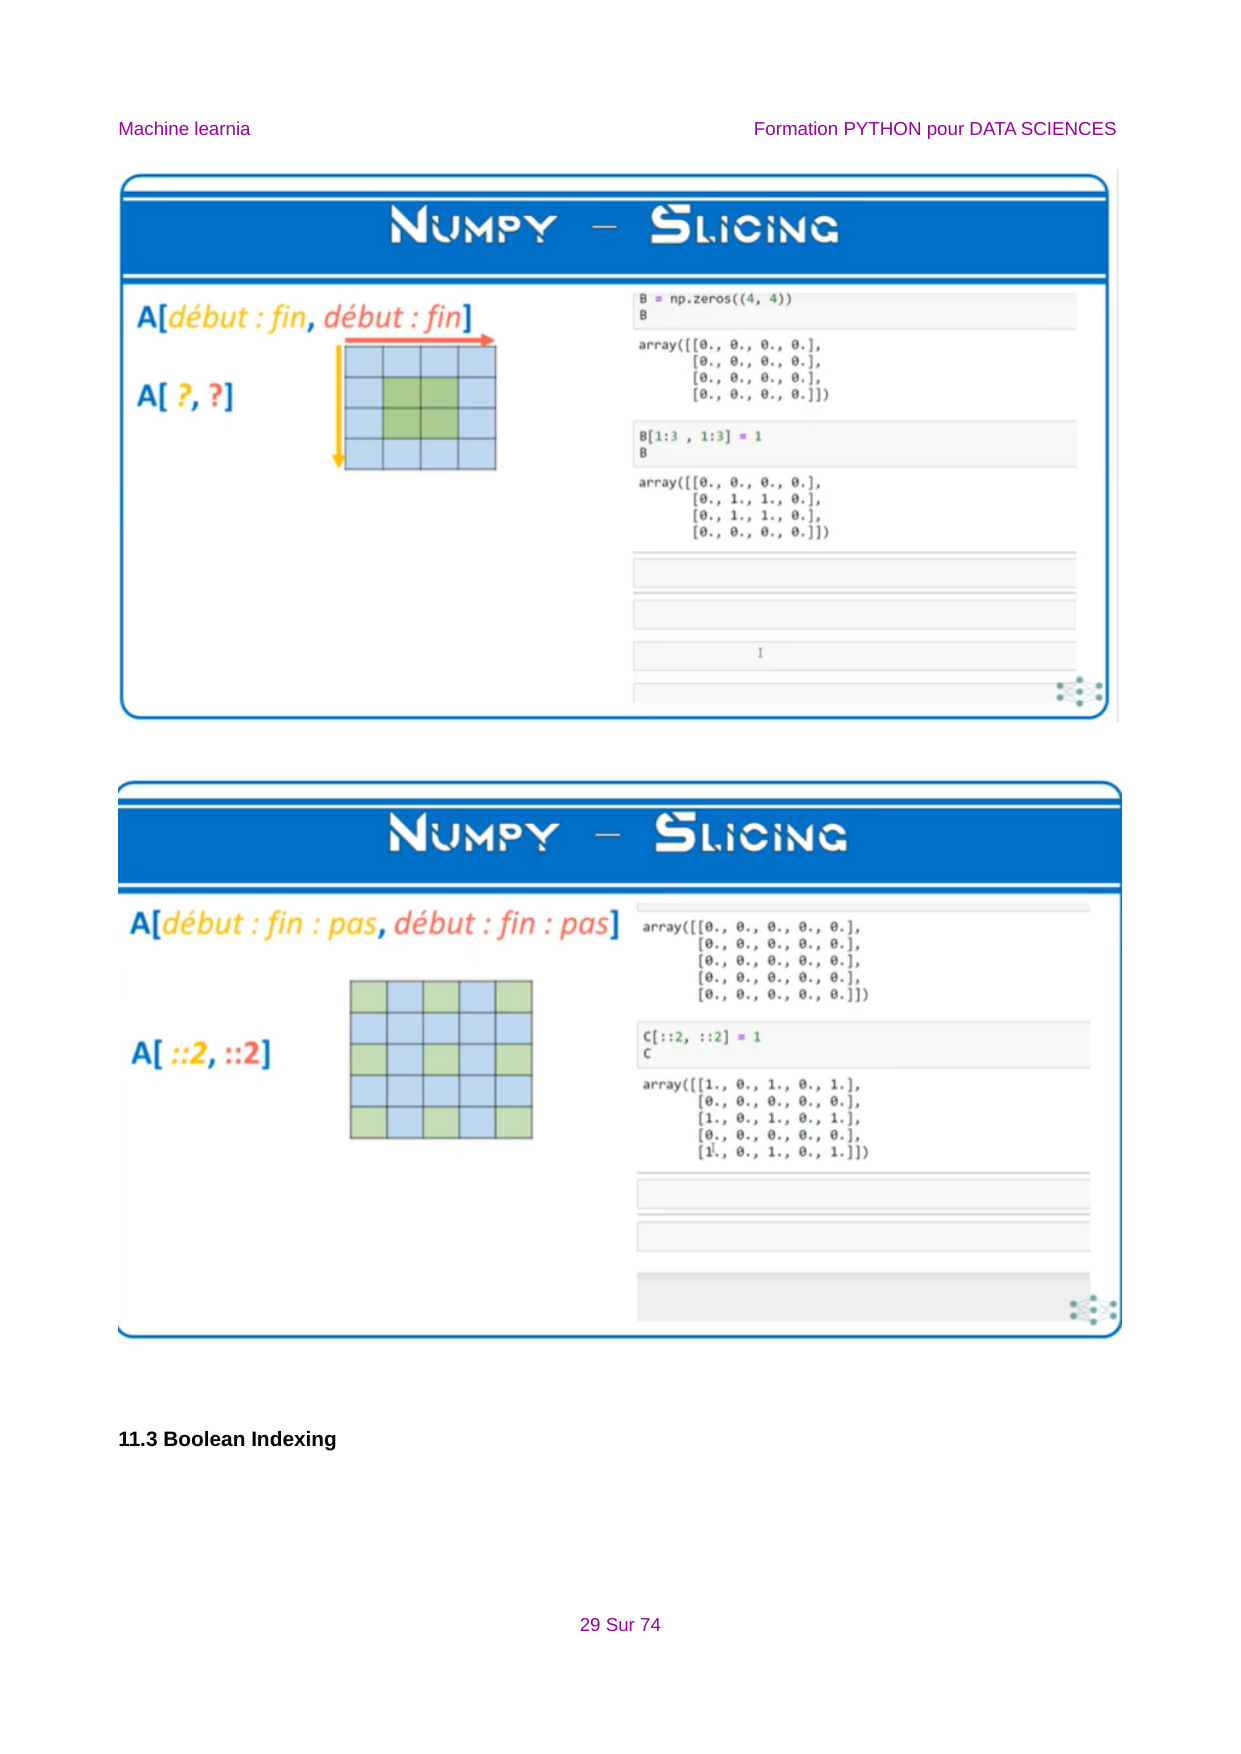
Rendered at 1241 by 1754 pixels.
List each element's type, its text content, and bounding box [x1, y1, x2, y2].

picture [118, 777, 1122, 1346]
subtitle 11.3 Boolean Indexing [118, 1426, 1122, 1450]
picture [118, 169, 1122, 722]
